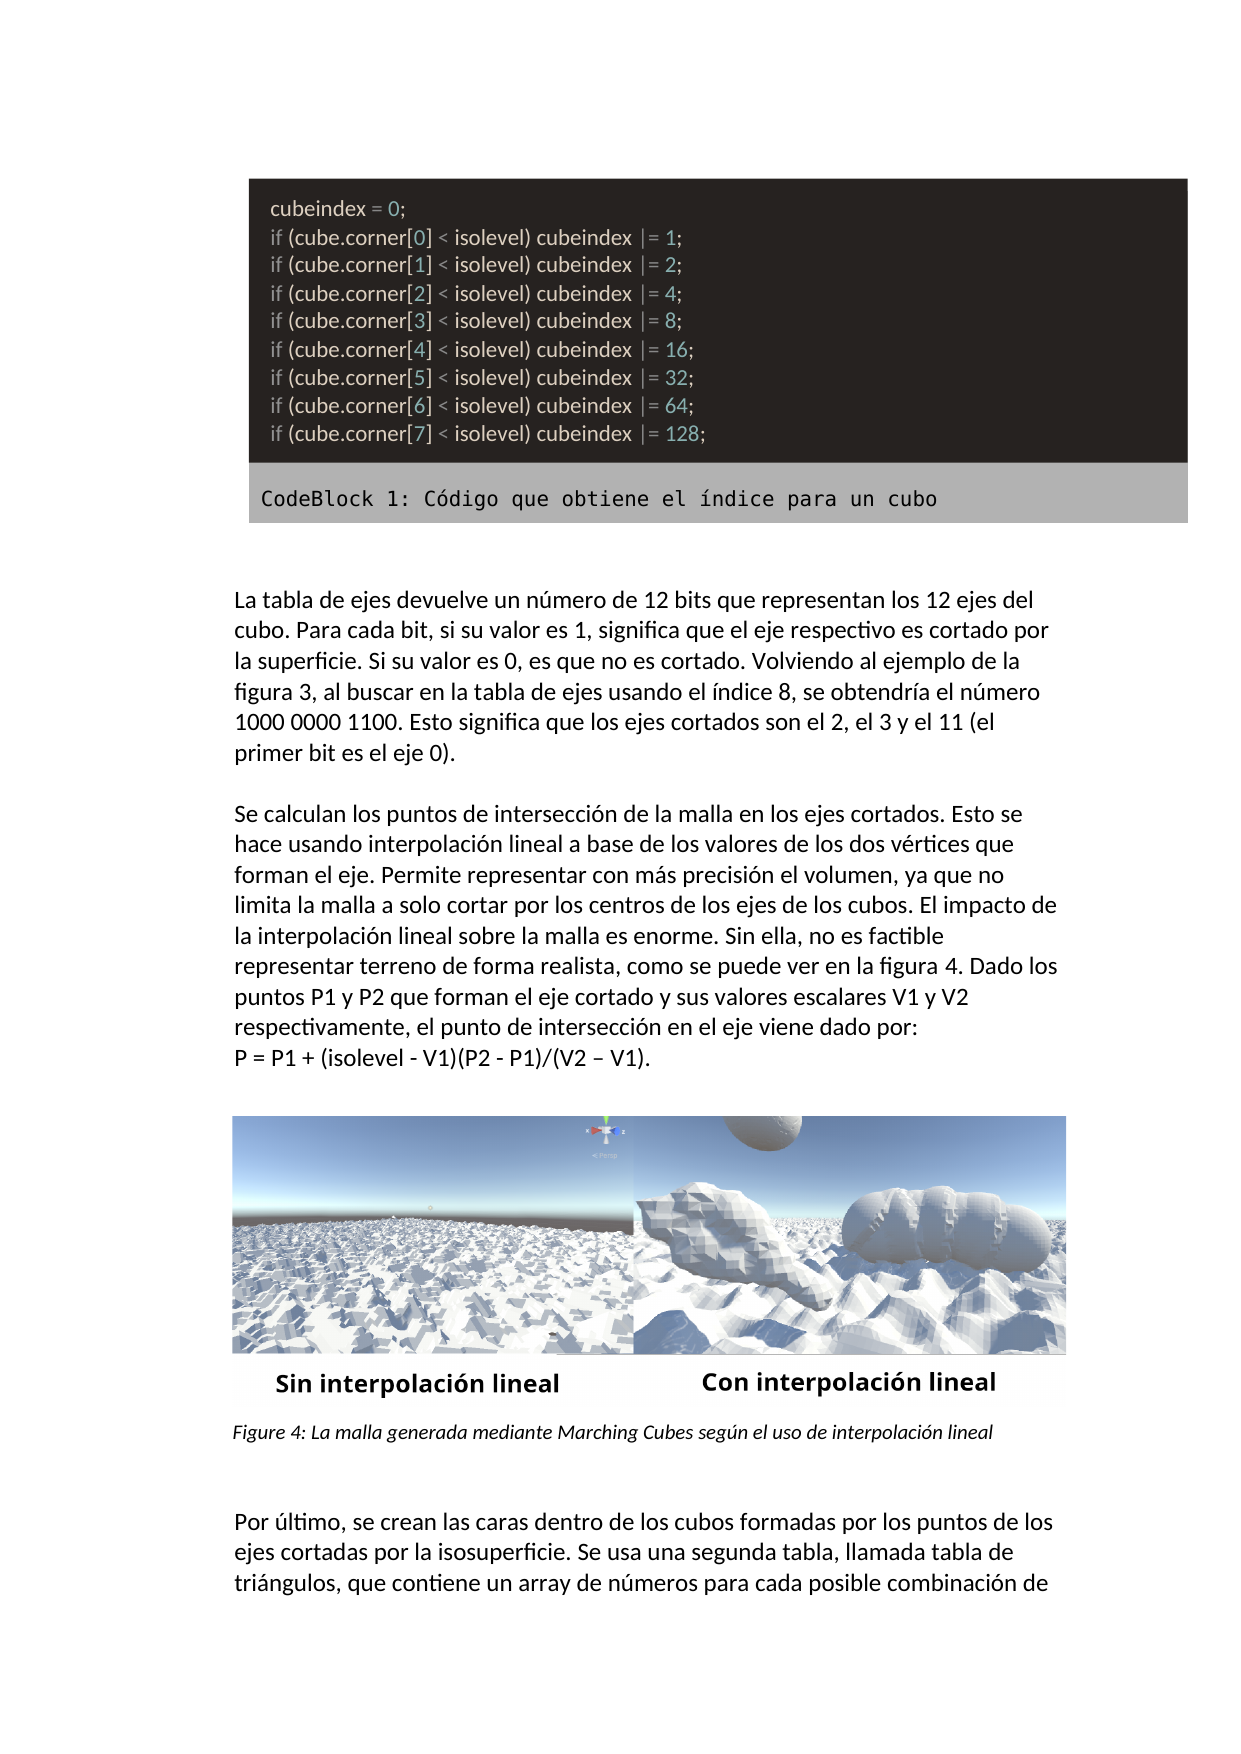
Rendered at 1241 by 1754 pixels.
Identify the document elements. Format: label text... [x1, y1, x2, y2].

list Por último, se crean las caras dentro de los cubos formadas por los puntos de los ejes cortadas por la isosuperficie. Se usa una segunda tabla, llamada tabla de triángulos, que contiene un array de números para cada posible combinación de [204, 1506, 1065, 1597]
text CodeBlock 1: Código que obtiene el índice para un cubo [249, 463, 1188, 523]
picture [232, 1116, 1067, 1407]
text Figure 4: La malla generada mediante Marching Cubes según el uso de interpolación lineal [232, 1407, 1066, 1445]
list P = P1 + (isolevel - V1)(P2 - P1)/(V2 – V1). [204, 1042, 1065, 1072]
list La tabla de ejes devuelve un número de 12 bits que representan los 12 ejes del cubo. Para cada bit, si su valor es 1, significa que el eje respectivo es cortado por la superficie. Si su valor es 0, es que no es cortado. Volviendo al ejemplo de la figura 3, al buscar en la tabla de ejes usando el índice 8, se obtendría el número 1000 0000 1100. Esto significa que los ejes cortados son el 2, el 3 y el 11 (el primer bit es el eje 0). [204, 584, 1065, 767]
list Se calculan los puntos de intersección de la malla en los ejes cortados. Esto se hace usando interpolación lineal a base de los valores de los dos vértices que forman el eje. Permite representar con más precisión el volumen, ya que no limita la malla a solo cortar por los centros de los ejes de los cubos. El impacto de la interpolación lineal sobre la malla es enorme. Sin ella, no es factible representar terreno de forma realista, como se puede ver en la figura 4. Dado los puntos P1 y P2 que forman el eje cortado y sus valores escalares V1 y V2 respectivamente, el punto de intersección en el eje viene dado por: [204, 798, 1065, 1042]
